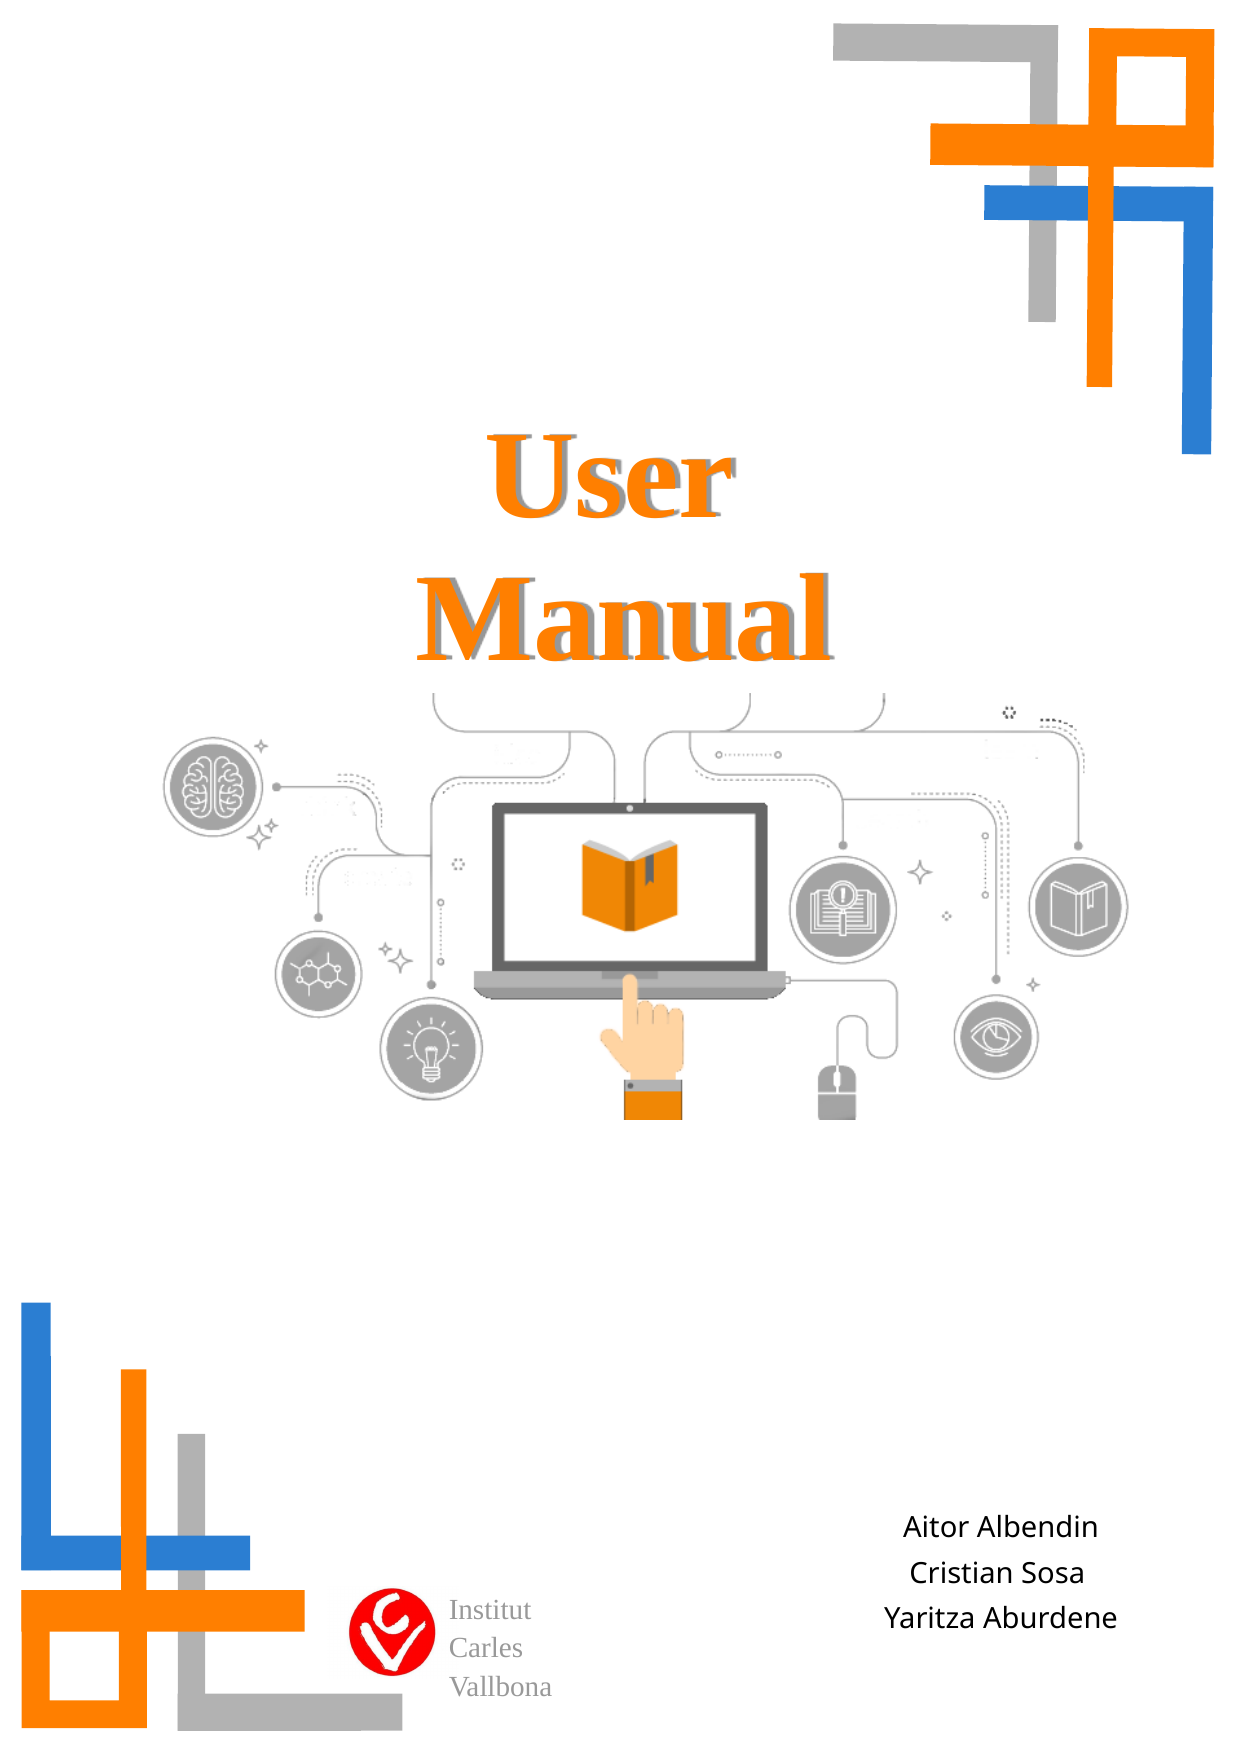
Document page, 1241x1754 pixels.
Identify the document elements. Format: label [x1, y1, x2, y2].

picture [326, 1586, 459, 1679]
picture [143, 693, 1148, 1120]
picture [452, 1639, 459, 1656]
